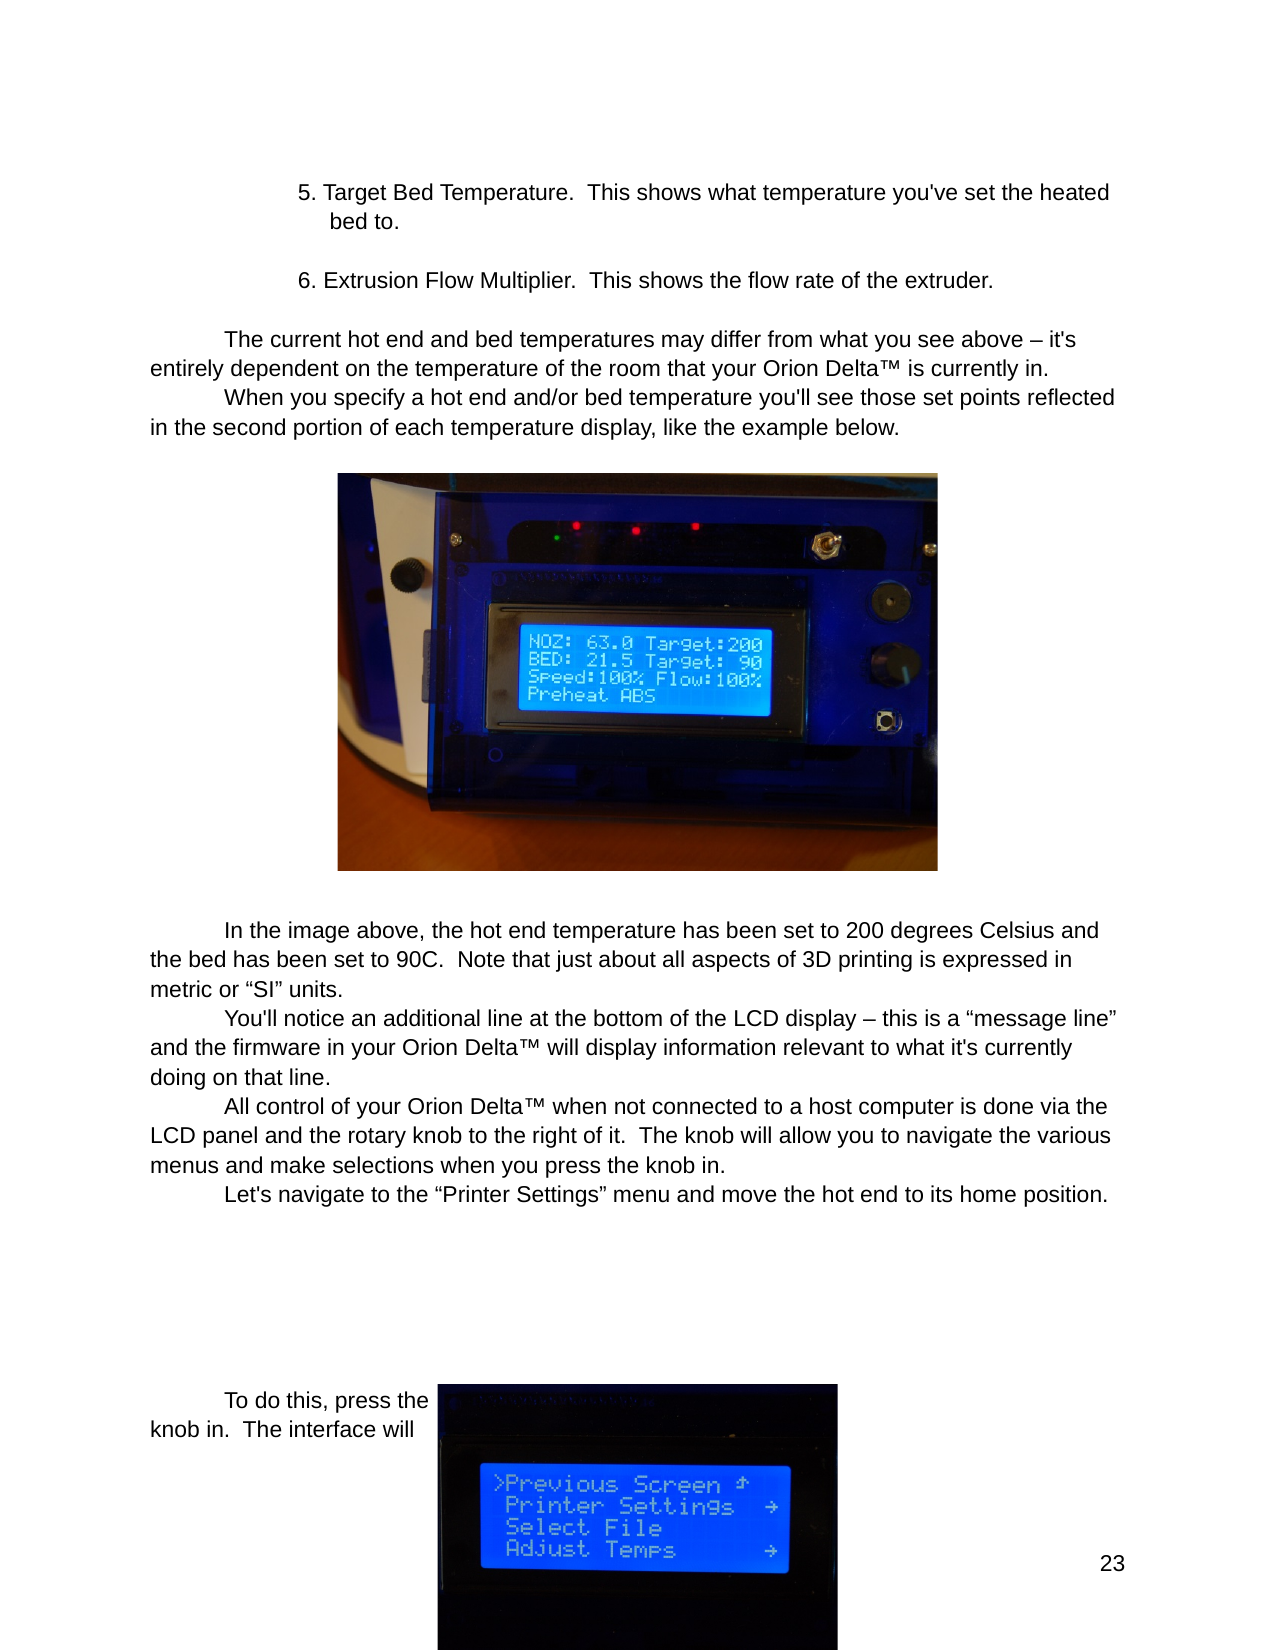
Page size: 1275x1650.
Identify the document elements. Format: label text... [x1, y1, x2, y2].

text The current hot end and bed temperatures may differ from what you see above – it's entirely dependent on the temperature of the room that your Orion Delta™ is currently in. [150, 326, 1125, 381]
text To do this, press the knob in. The interface will beep once and you'll be presented with the following menu: [150, 1387, 437, 1442]
text bed to. [150, 209, 1125, 234]
text In the image above, the hot end temperature has been set to 200 degrees Celsius and the bed has been set to 90C. Note that just about all aspects of 3D printing is expressed in metric or “SI” units. [150, 917, 1125, 1002]
text When you specify a hot end and/or bed temperature you'll see those set points reflected in the second portion of each temperature display, like the example below. [150, 385, 1125, 440]
text 5. Target Bed Temperature. This shows what temperature you've set the heated [150, 179, 1125, 205]
text Let's navigate to the “Printer Settings” menu and move the hot end to its home position. [150, 1182, 1125, 1207]
picture [437, 1384, 838, 1650]
text You'll notice an additional line at the bottom of the LCD display – this is a “message line” and the firmware in your Orion Delta™ will display information relevant to what it's currently doing on that line. [150, 1006, 1125, 1090]
picture [337, 473, 938, 871]
text 6. Extrusion Flow Multiplier. This shows the flow rate of the extruder. [150, 267, 1125, 293]
text To do this, press the knob in. The interface will beep once and you'll be presented with the following menu: [838, 1387, 1125, 1442]
text All control of your Orion Delta™ when not connected to a host computer is done via the LCD panel and the rotary knob to the right of it. The knob will allow you to navigate the various menus and make selections when you press the knob in. [150, 1094, 1125, 1178]
